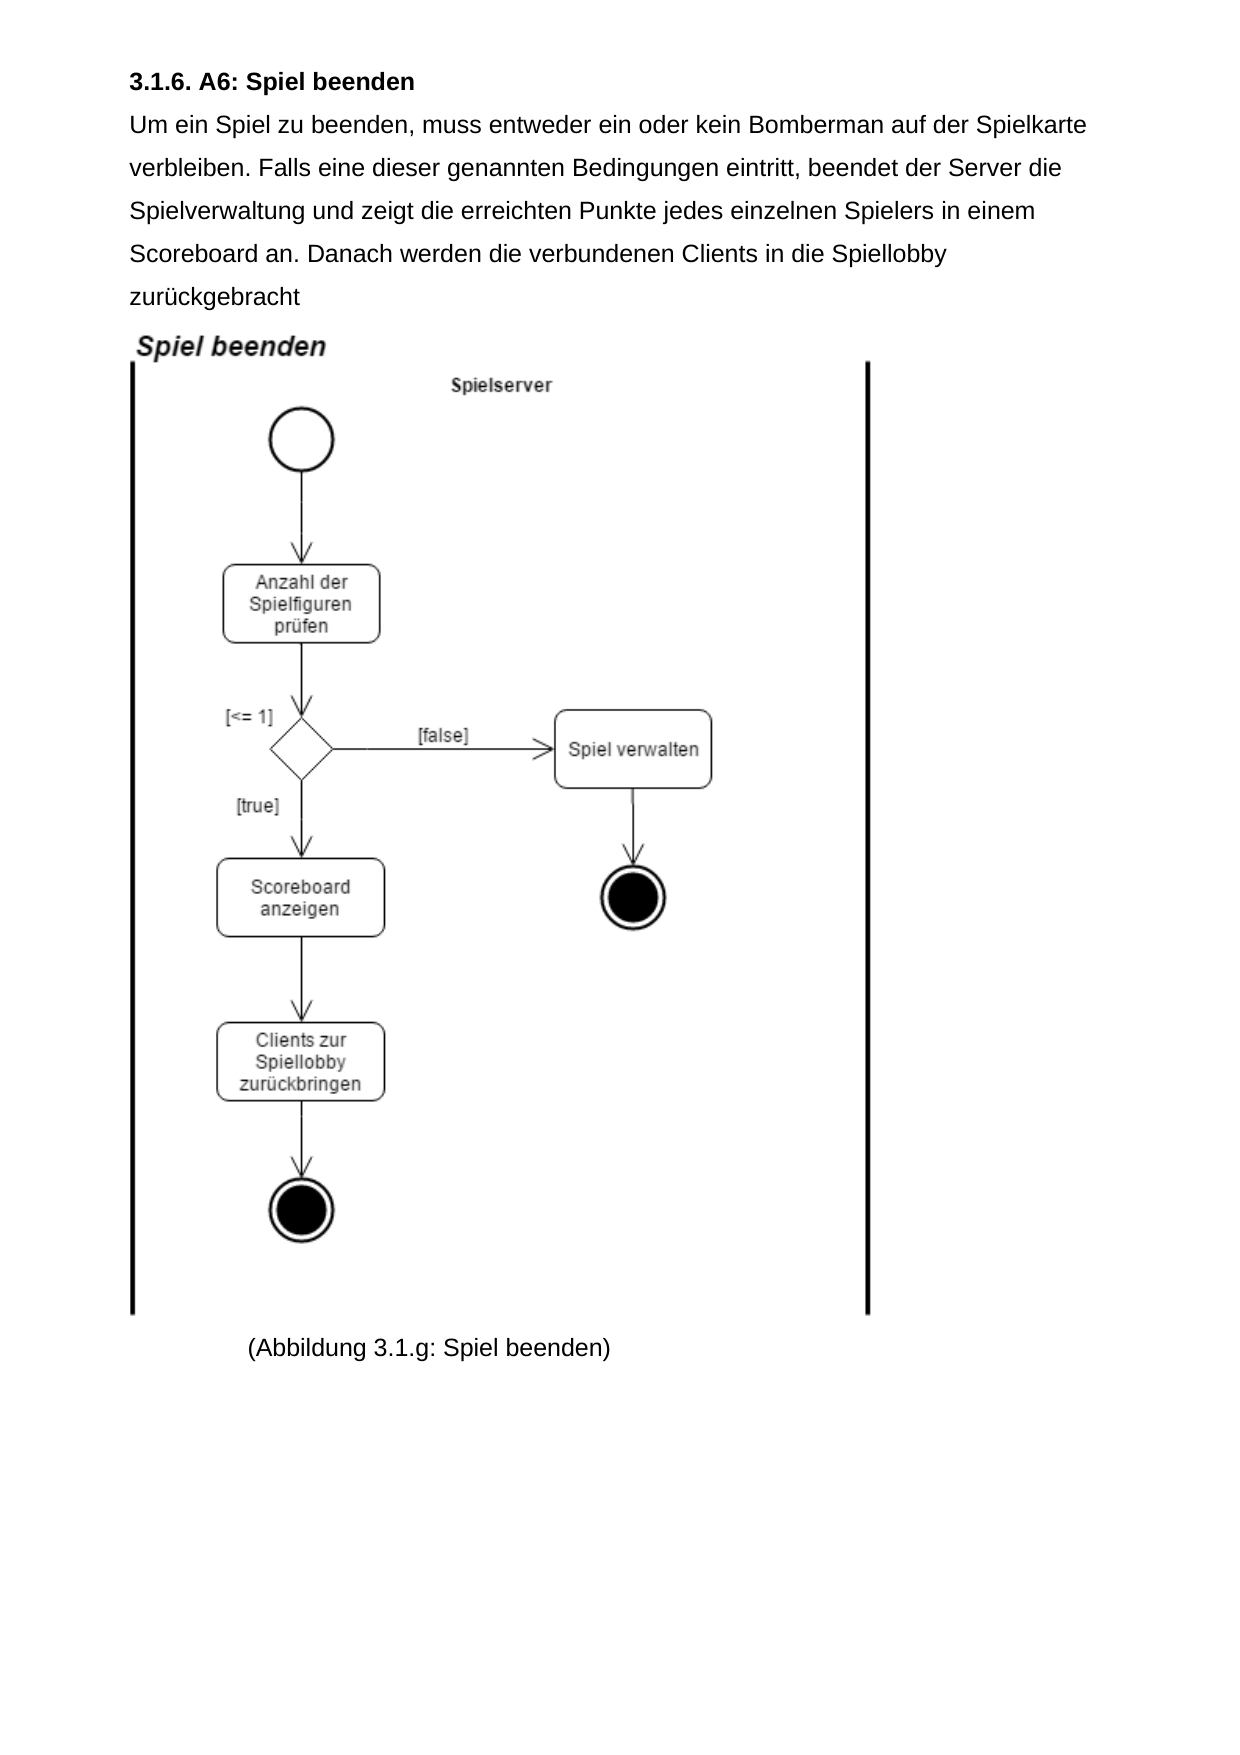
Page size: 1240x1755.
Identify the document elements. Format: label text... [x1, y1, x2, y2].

text Um ein Spiel zu beenden, muss entweder ein oder kein Bomberman auf der Spielkarte verbleiben. Falls eine dieser genannten Bedingungen eintritt, beendet der Server die Spielverwaltung und zeigt die erreichten Punkte jedes einzelnen Spielers in einem Scoreboard an. Danach werden die verbundenen Clients in die Spiellobby zurückgebracht [129, 109, 1089, 311]
text 3.1.6. A6: Spiel beenden [129, 66, 1089, 95]
text (Abbildung 3.1.g: Spiel beenden) [129, 325, 1089, 1362]
